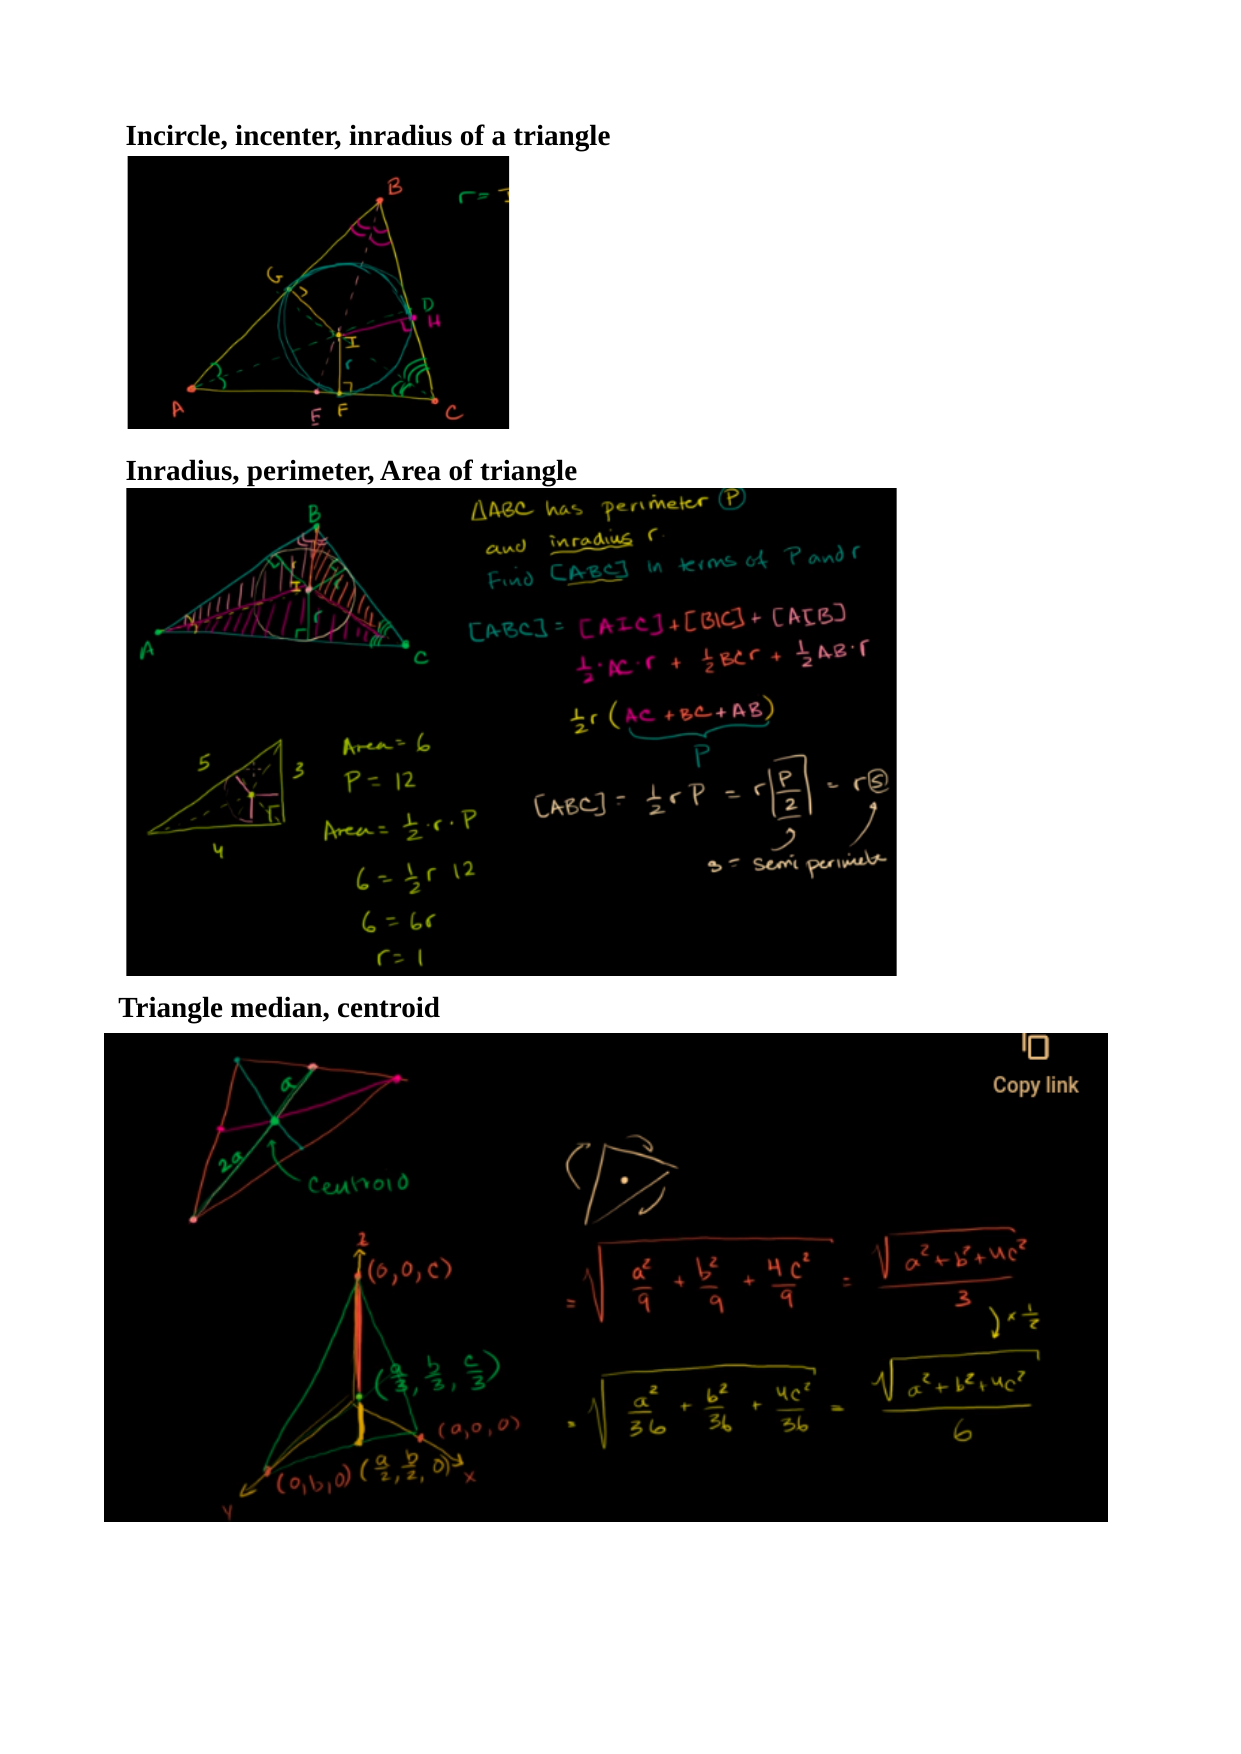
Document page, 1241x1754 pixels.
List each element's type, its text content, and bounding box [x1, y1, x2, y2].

text Incircle, incenter, inradius of a triangle [118, 118, 1122, 152]
text Triangle median, centroid [118, 990, 1122, 1024]
picture [104, 1033, 1108, 1522]
picture [126, 488, 897, 976]
text Inradius, perimeter, Area of triangle [118, 453, 1122, 487]
picture [127, 156, 510, 429]
